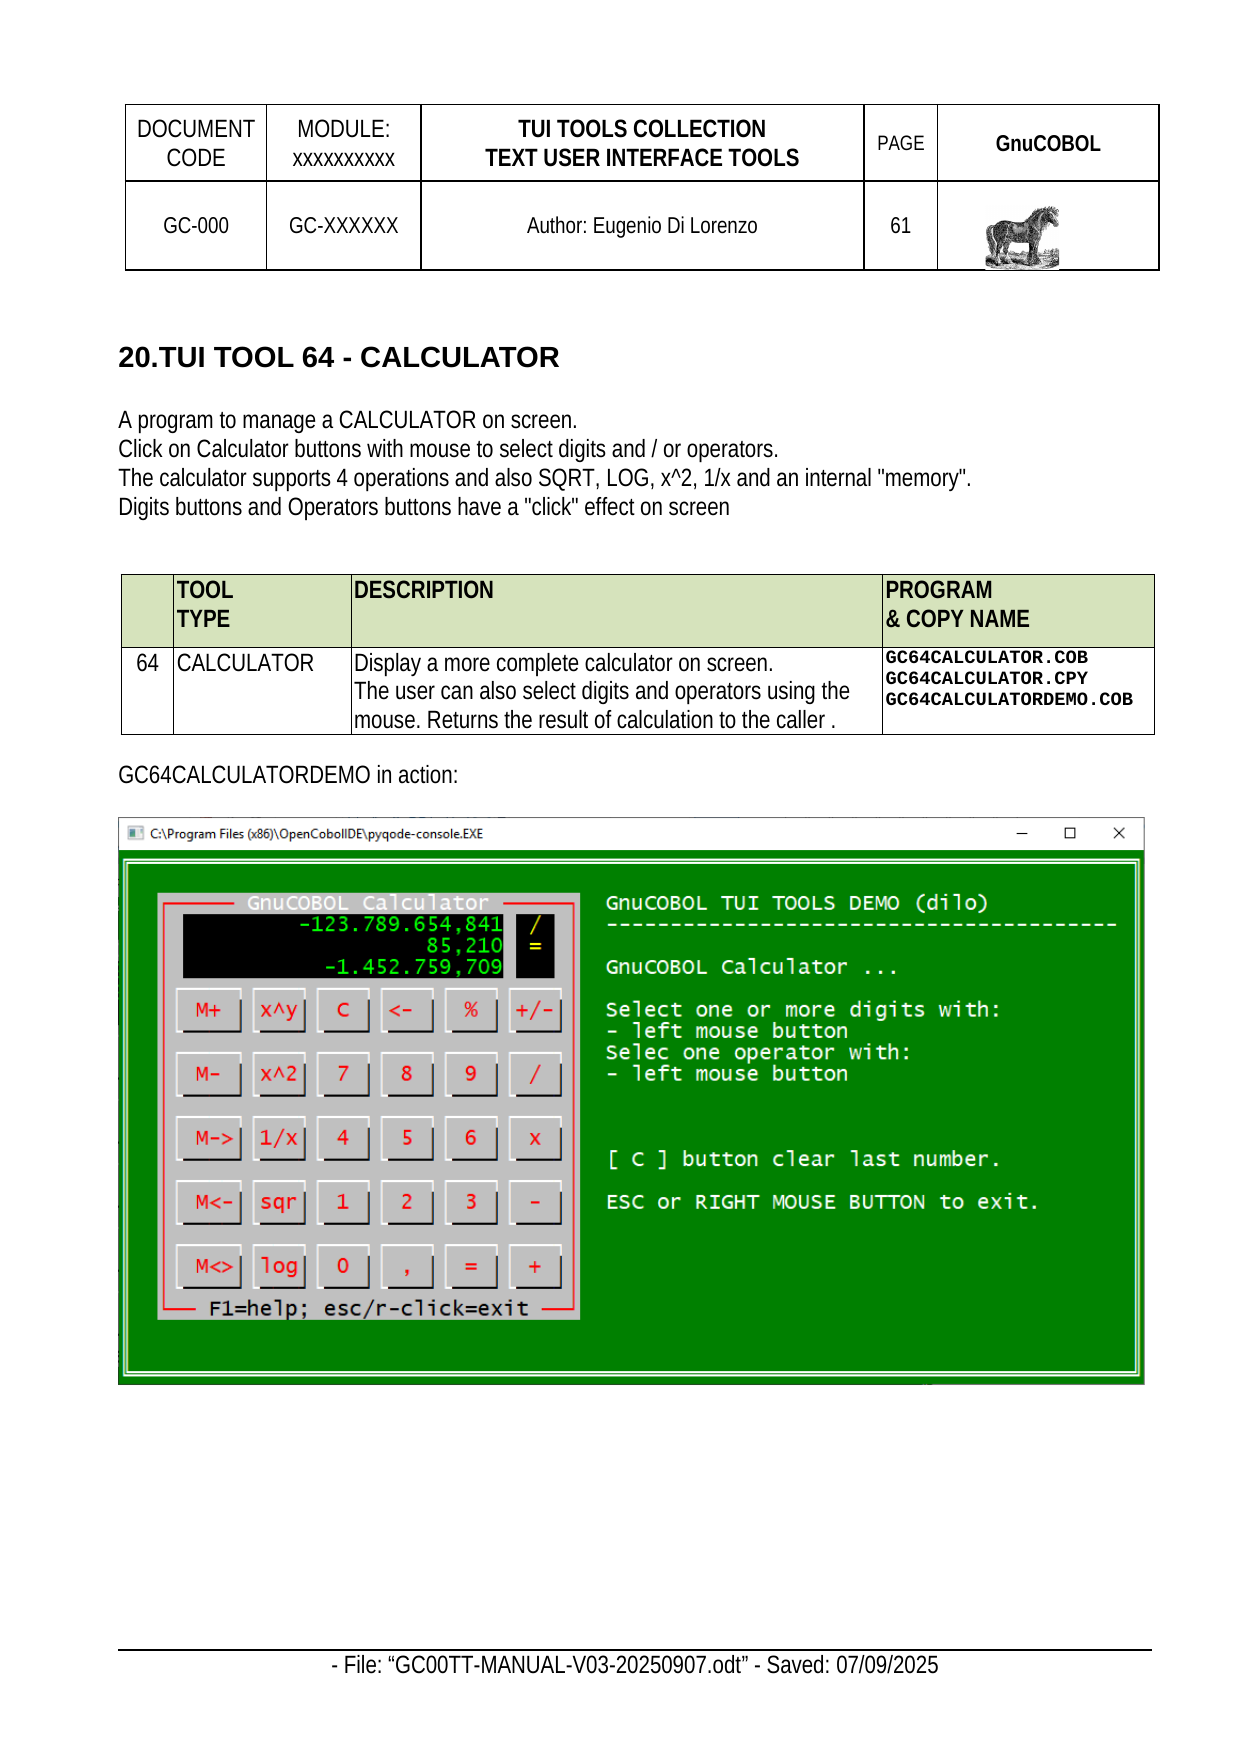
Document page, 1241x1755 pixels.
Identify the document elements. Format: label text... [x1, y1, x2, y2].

table_cell CALCULATOR [174, 648, 351, 734]
text GC64CALCULATORDEMO in action: [118, 760, 1152, 788]
table_header DESCRIPTION [352, 575, 882, 647]
table_cell GC64CALCULATOR.COB GC64CALCULATOR.CPY GC64CALCULATORDEMO.COB [883, 648, 1154, 734]
table_cell 64 [122, 648, 173, 734]
table_header [122, 575, 173, 647]
subtitle TUI TOOL 64 - CALCULATOR [118, 341, 1152, 374]
table_cell Display a more complete calculator on screen. The user can also select digits and operators using the mouse. Returns the result of calculation to the caller . [352, 648, 882, 734]
table_header TOOL TYPE [174, 575, 351, 647]
table_header PROGRAM & COPY NAME [883, 575, 1154, 647]
text A program to manage a CALCULATOR on screen. Click on Calculator buttons with mouse to select digits and / or operators. The calculator supports 4 operations and also SQRT, LOG, x^2, 1/x and an internal "memory". Digits buttons and Operators buttons have a "click" effect on screen [118, 380, 1152, 574]
